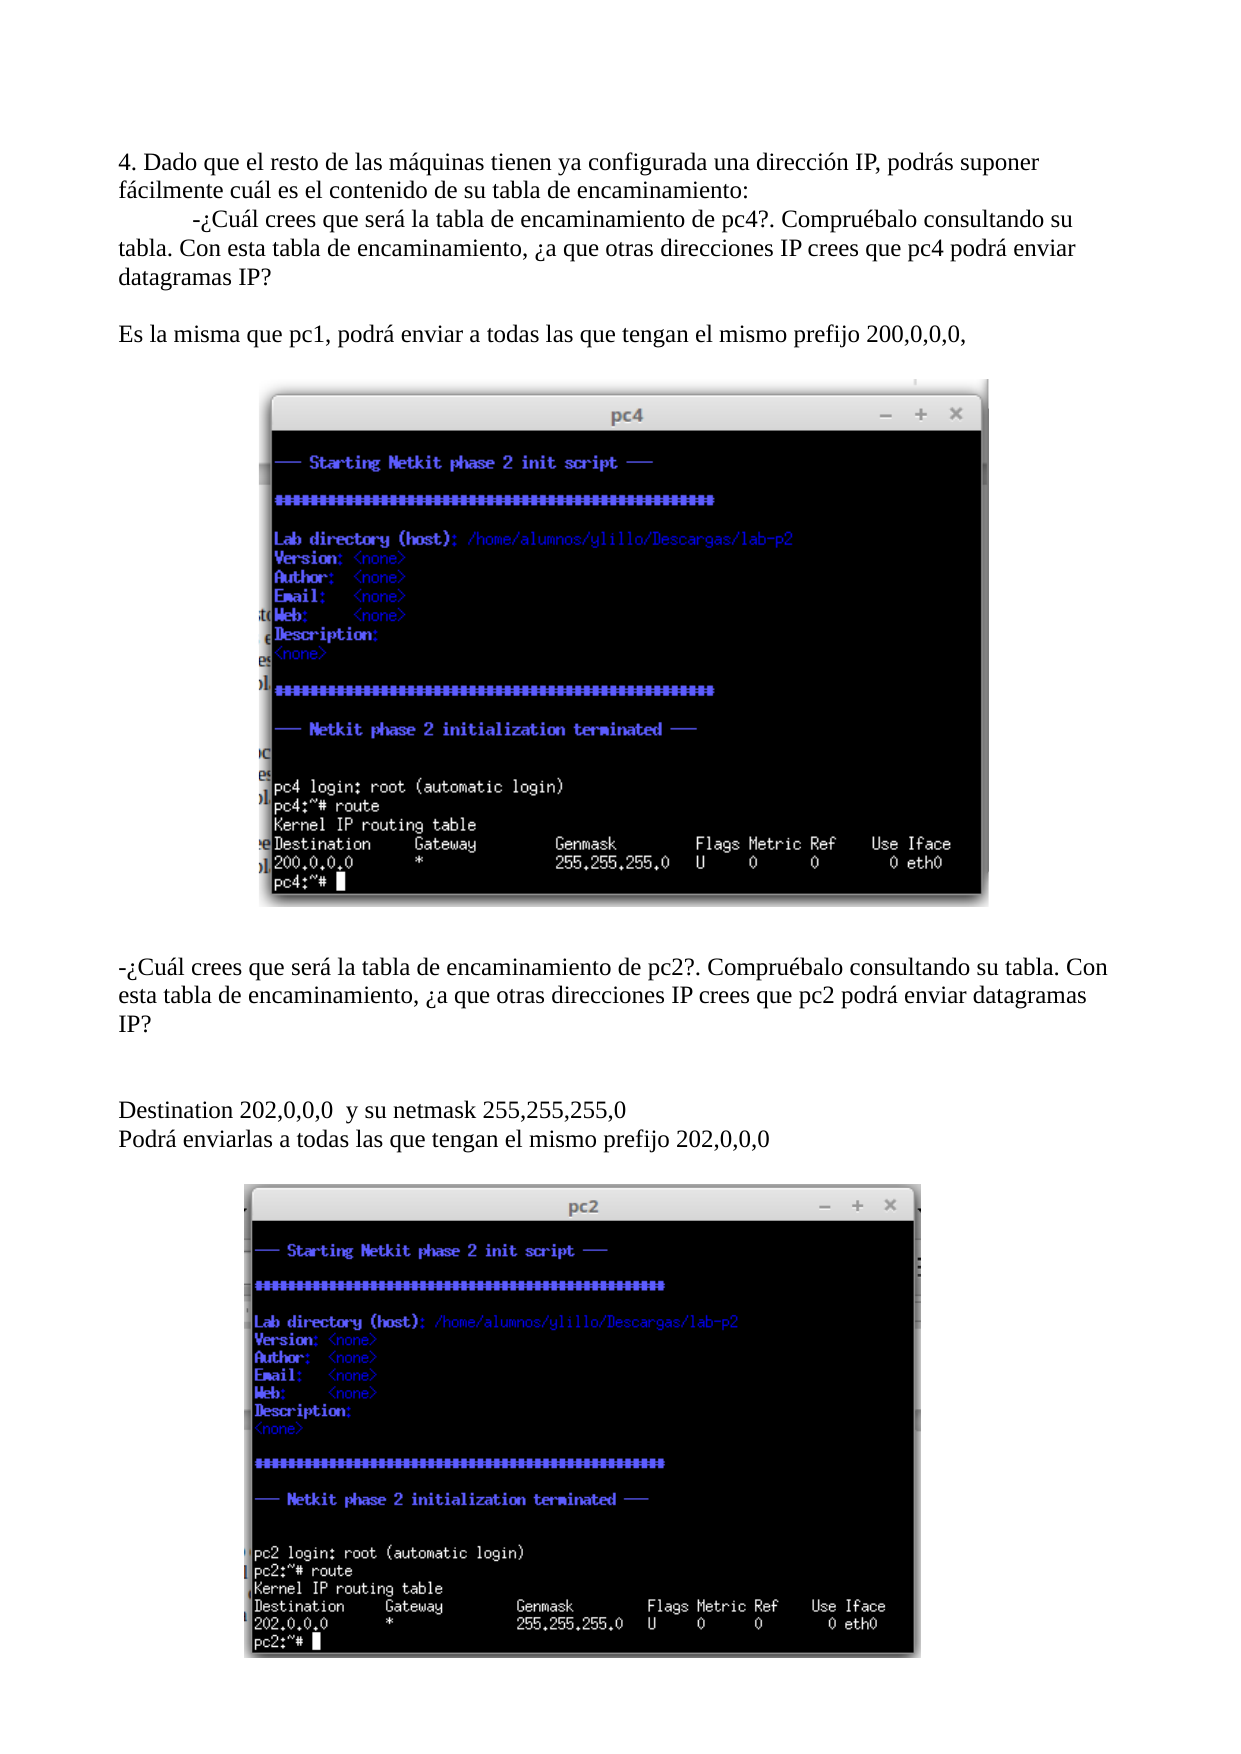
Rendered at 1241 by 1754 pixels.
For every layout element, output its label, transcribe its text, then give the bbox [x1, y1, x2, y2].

text Es la misma que pc1, podrá enviar a todas las que tengan el mismo prefijo 200,0,0,0, [118, 319, 1122, 348]
text Podrá enviarlas a todas las que tengan el mismo prefijo 202,0,0,0 [118, 1124, 1122, 1153]
picture [244, 1184, 921, 1658]
picture [258, 379, 989, 907]
text -¿Cuál crees que será la tabla de encaminamiento de pc4?. Compruébalo consultando su tabla. Con esta tabla de encaminamiento, ¿a que otras direcciones IP crees que pc4 podrá enviar datagramas IP? [118, 204, 1122, 291]
text Destination 202,0,0,0 y su netmask 255,255,255,0 [118, 1096, 1122, 1124]
text -¿Cuál crees que será la tabla de encaminamiento de pc2?. Compruébalo consultando su tabla. Con esta tabla de encaminamiento, ¿a que otras direcciones IP crees que pc2 podrá enviar datagramas IP? [118, 952, 1122, 1038]
text 4. Dado que el resto de las máquinas tienen ya configurada una dirección IP, podrás suponer fácilmente cuál es el contenido de su tabla de encaminamiento: [118, 147, 1122, 204]
